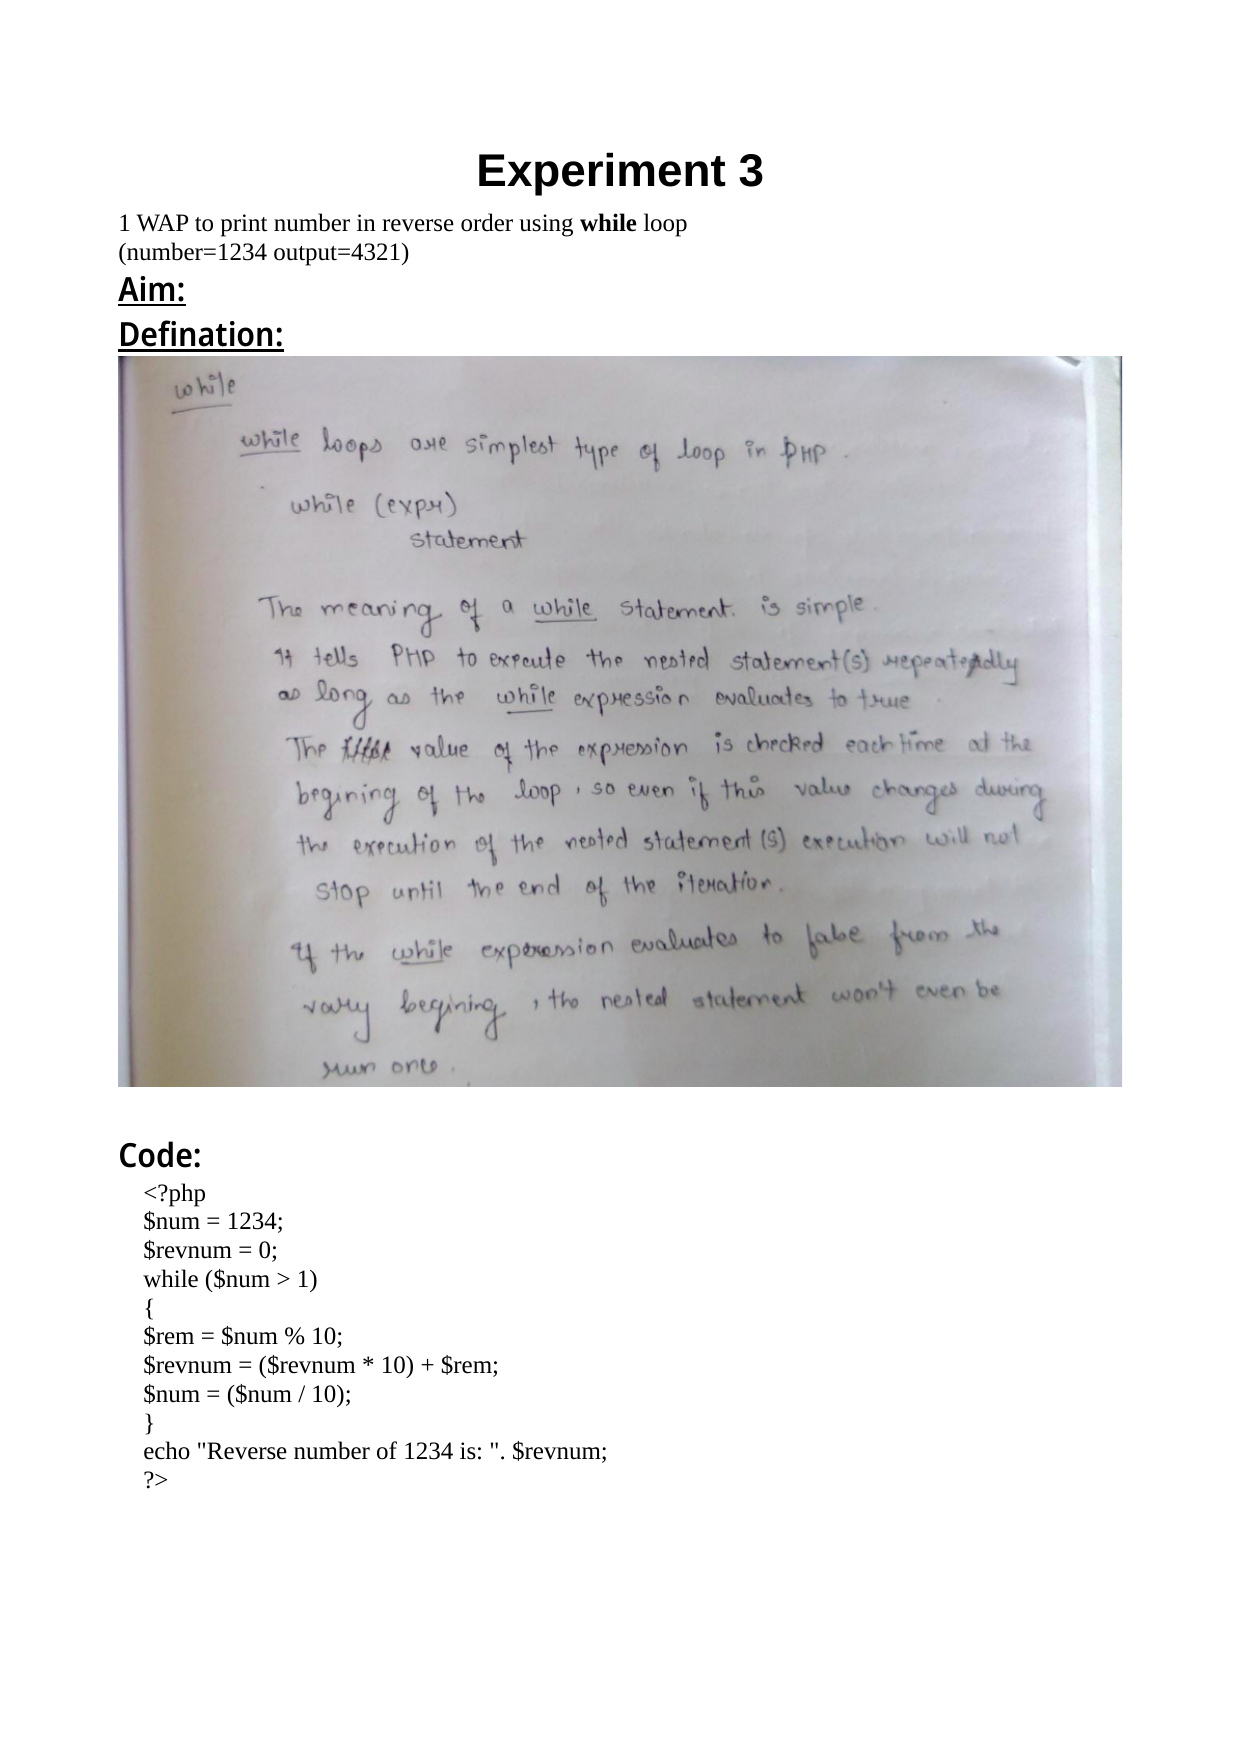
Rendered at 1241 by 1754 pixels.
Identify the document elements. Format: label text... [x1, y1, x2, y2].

table_header <?php $num = 1234; $revnum = 0; while ($num > 1) { $rem = $num % 10; $revnum = ($revnum * 10) + $rem; $num = ($num / 10); } echo "Reverse number of 1234 is: ". $revnum; ?> [118, 1178, 1122, 1494]
text 1 WAP to print number in reverse order using while loop [118, 208, 1122, 237]
text Defination: [118, 311, 1122, 356]
text (number=1234 output=4321) [118, 237, 1122, 266]
text Aim: [118, 266, 1122, 311]
text Code: [118, 1132, 1122, 1178]
subtitle Experiment 3 [118, 143, 1122, 196]
picture [118, 356, 1123, 1087]
